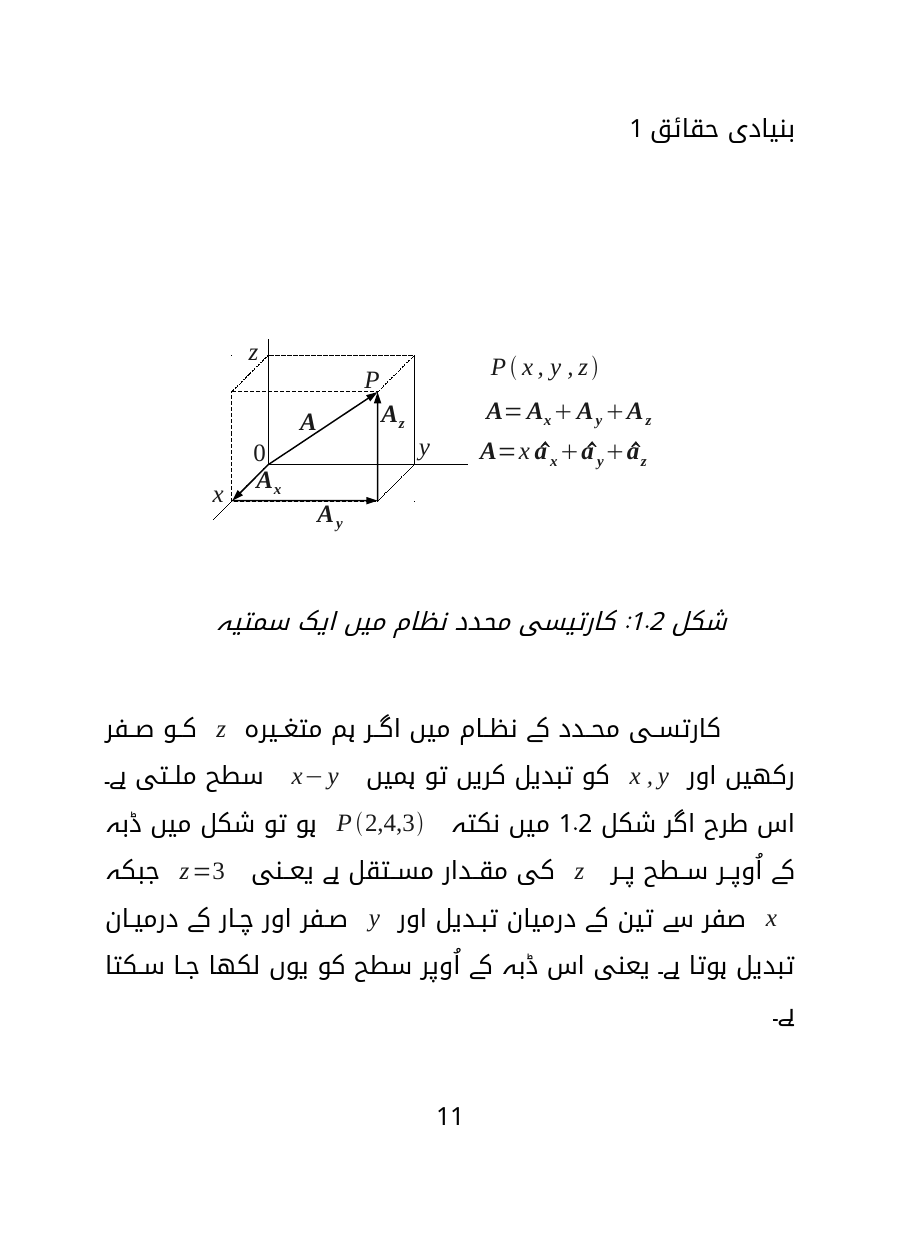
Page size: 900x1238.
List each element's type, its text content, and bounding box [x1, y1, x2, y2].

list شکل 1.2: کارتیسی محدد نظام میں ایک سمتیہ [174, 276, 726, 645]
text کارتسی محدد کے نظام میں اگر ہم متغیرہکو صفر رکھیں اورکو تبدیل کریں تو ہمیں سطح ملتی ہے۔ اس طرح اگر شکل 1.2 میں نکتہ ہو تو شکل میں ڈبہ کے اُوپر سطح پر کی مقدار مستقل ہے یعنی جبکہ صفر سے تین کے درمیان تبدیل اورصفر اور چار کے درمیان تبدیل ہوتا ہے۔ یعنی اس ڈبہ کے اُوپر سطح کو یوں لکھا جا سکتا ہے۔ [105, 705, 795, 1037]
